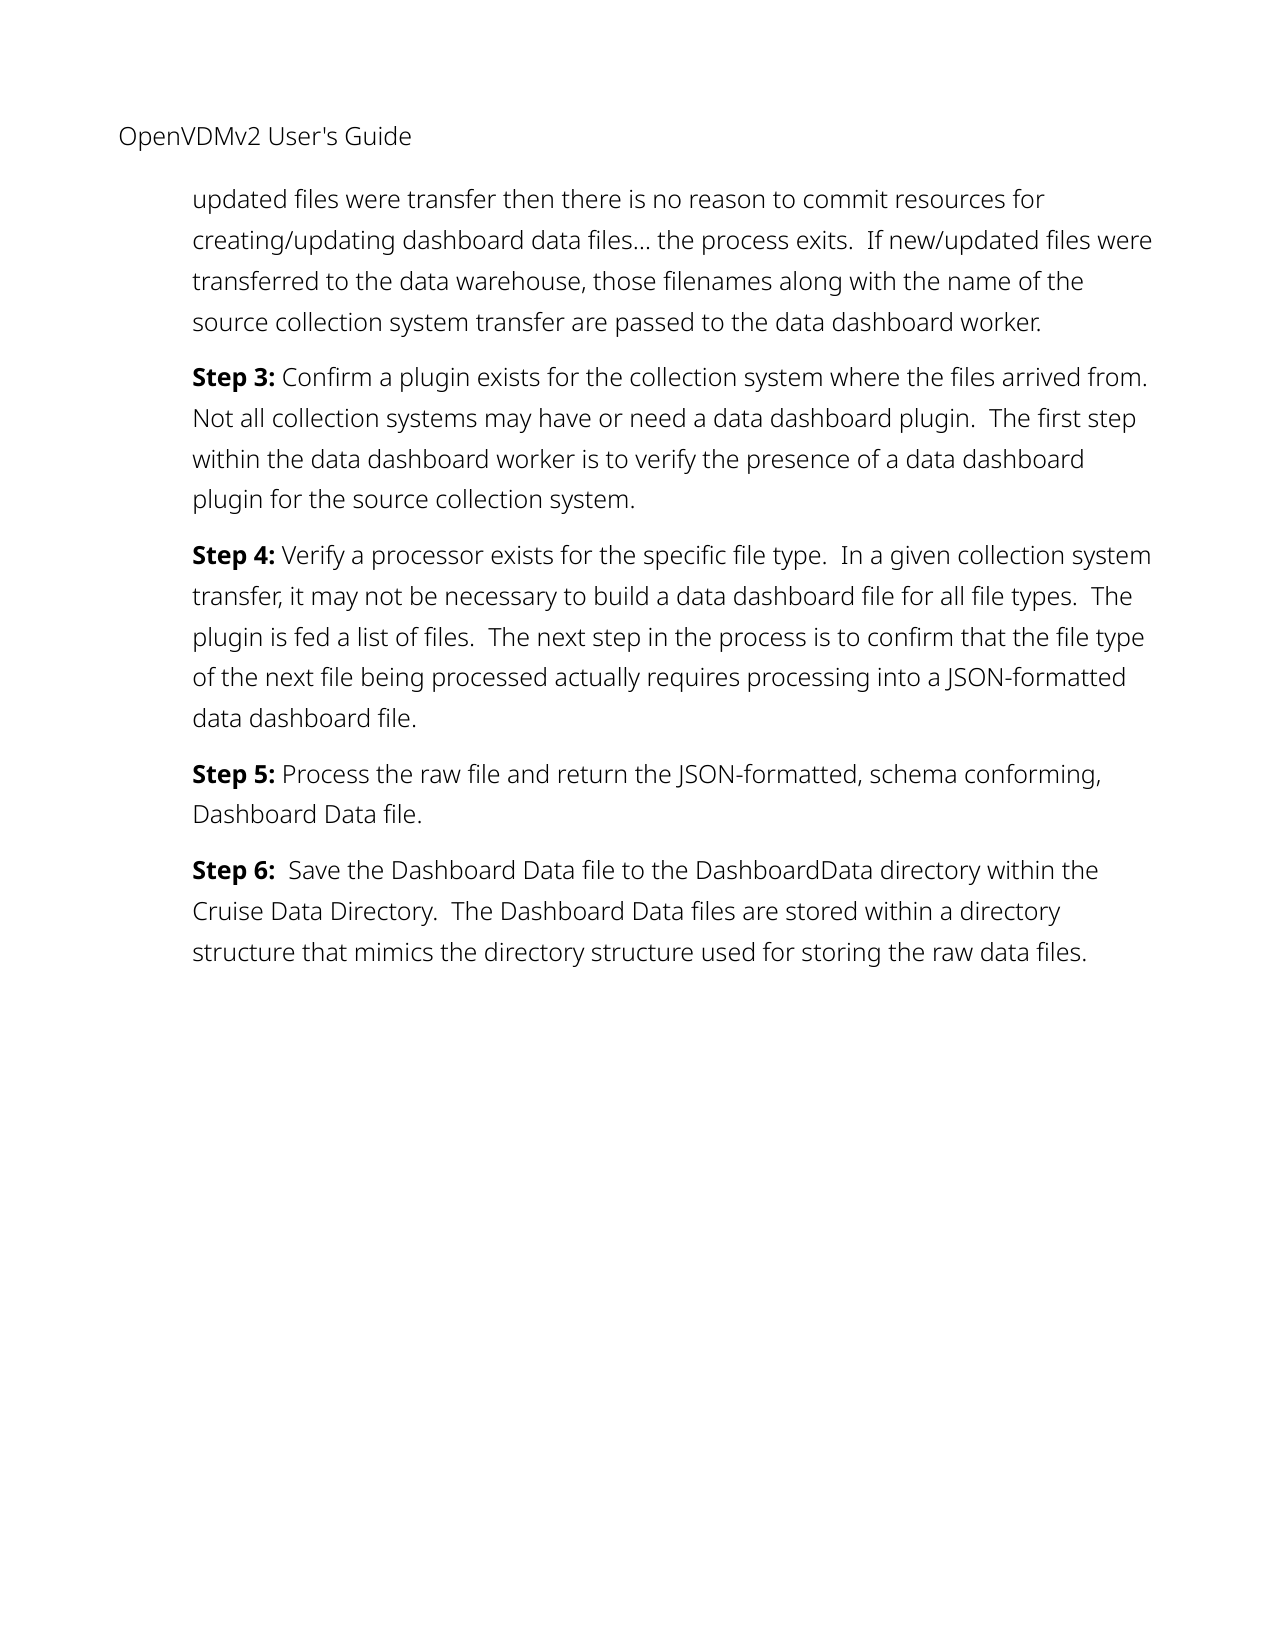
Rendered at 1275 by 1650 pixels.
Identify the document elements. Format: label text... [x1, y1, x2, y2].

text Step 5: Process the raw file and return the JSON-formatted, schema conforming, Dashboard Data file. [192, 756, 1157, 831]
text Step 6: Save the Dashboard Data file to the DashboardData directory within the Cruise Data Directory. The Dashboard Data files are stored within a directory structure that mimics the directory structure used for storing the raw data files. [192, 852, 1157, 968]
text Step 4: Verify a processor exists for the specific file type. In a given collection system transfer, it may not be necessary to build a data dashboard file for all file types. The plugin is fed a list of files. The next step in the process is to confirm that the file type of the next file being processed actually requires processing into a JSON-formatted data dashboard file. [192, 537, 1157, 735]
text Step 3: Confirm a plugin exists for the collection system where the files arrived from. Not all collection systems may have or need a data dashboard plugin. The first step within the data dashboard worker is to verify the presence of a data dashboard plugin for the source collection system. [192, 359, 1157, 516]
text updated files were transfer then there is no reason to commit resources for creating/updating dashboard data files… the process exits. If new/updated files were transferred to the data warehouse, those filenames along with the name of the source collection system transfer are passed to the data dashboard worker. [192, 182, 1157, 338]
